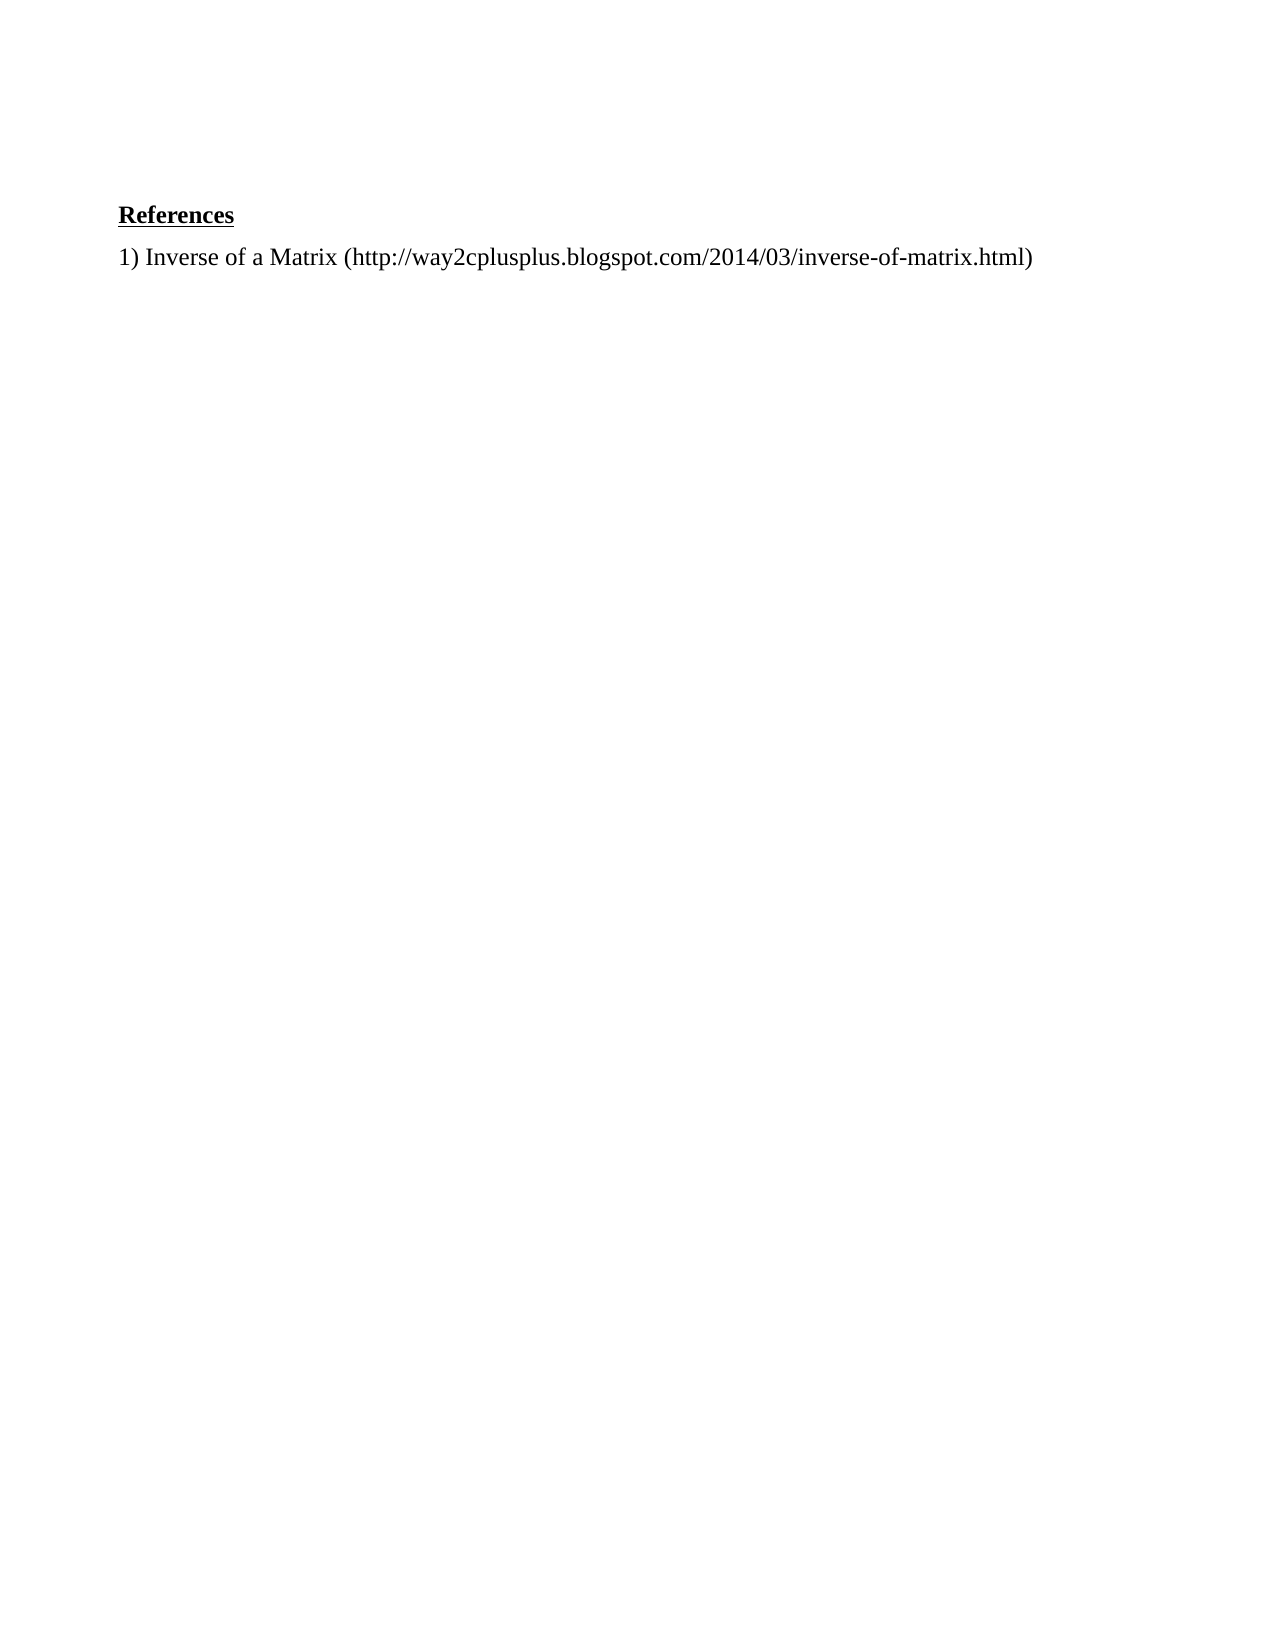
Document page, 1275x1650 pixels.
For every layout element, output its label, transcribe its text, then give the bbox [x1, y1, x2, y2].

text 1) Inverse of a Matrix (http://way2cplusplus.blogspot.com/2014/03/inverse-of-matrix.html) [118, 242, 1157, 271]
text References [118, 201, 1157, 229]
